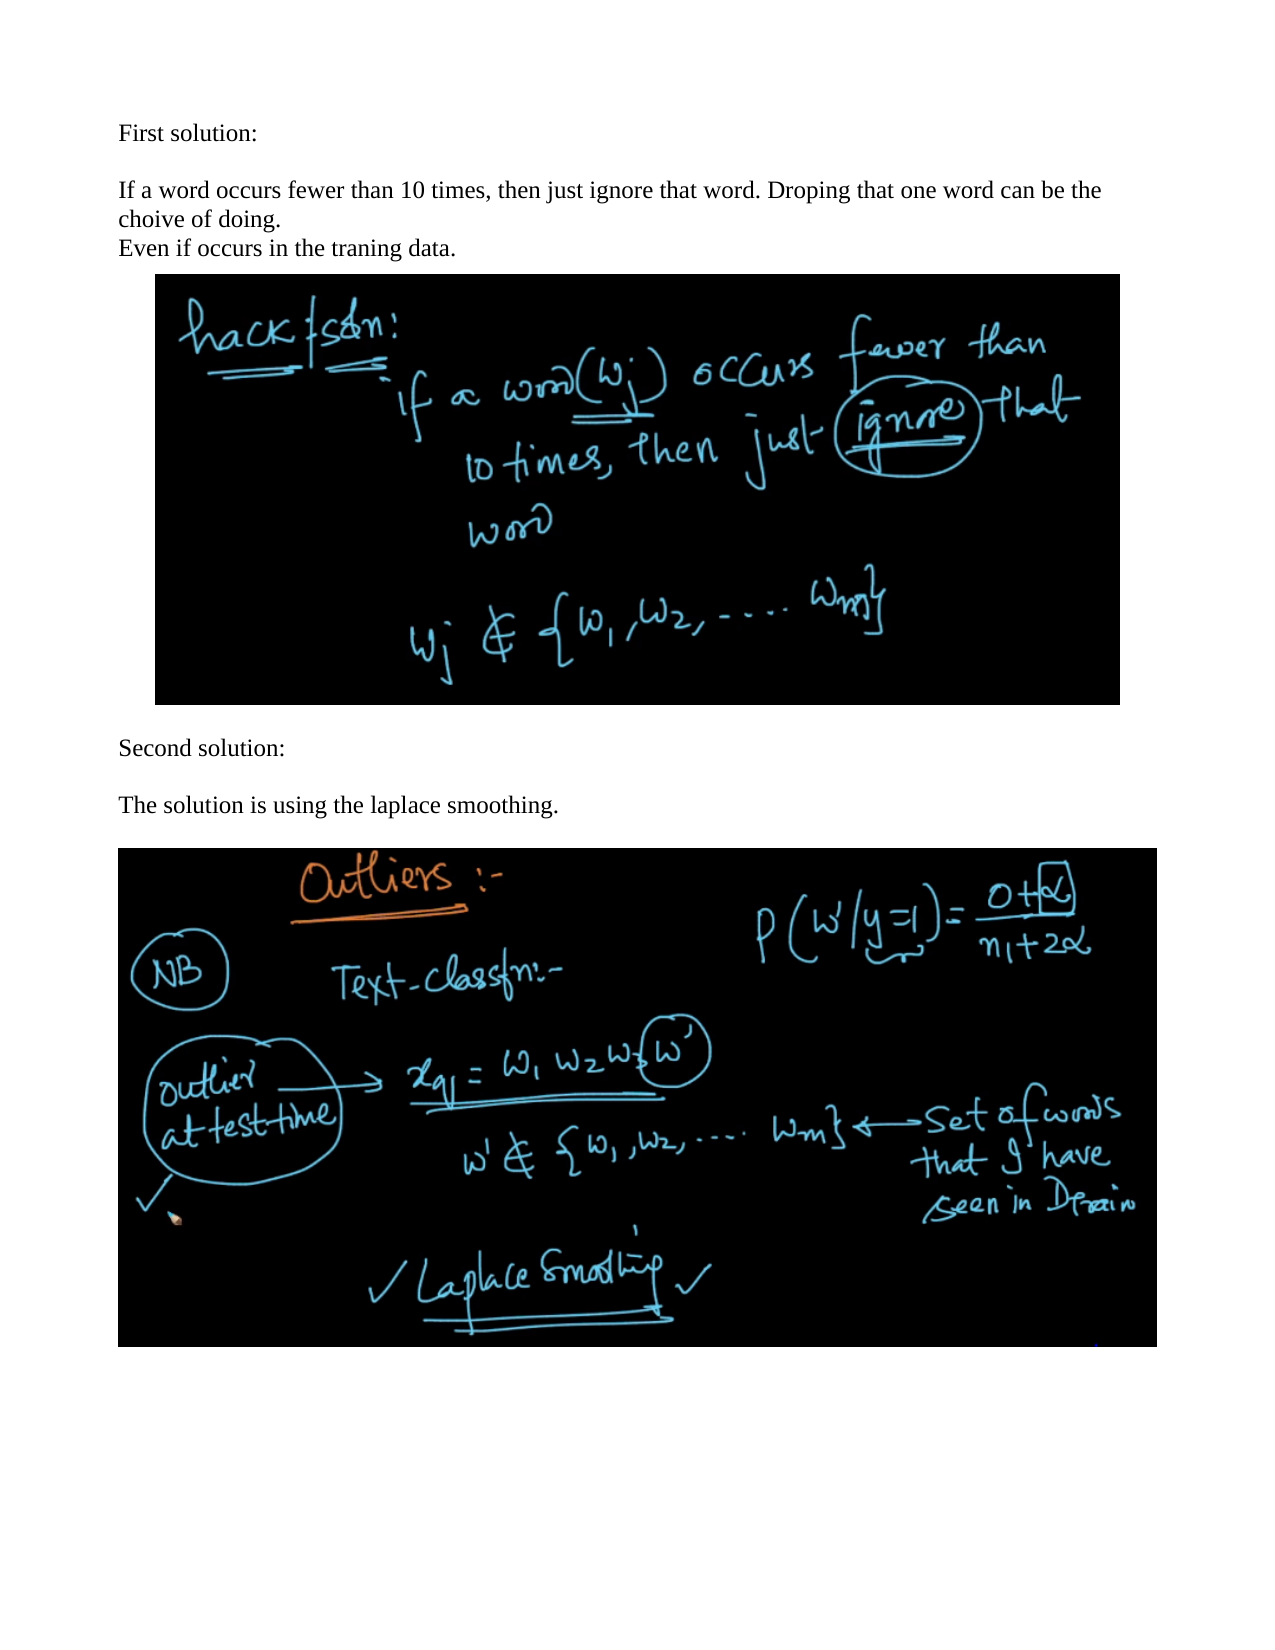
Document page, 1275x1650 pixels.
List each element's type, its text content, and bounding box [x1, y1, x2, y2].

text Even if occurs in the traning data. [118, 233, 1157, 262]
text If a word occurs fewer than 10 times, then just ignore that word. Droping that one word can be the choive of doing. [118, 176, 1157, 233]
picture [118, 848, 1157, 1347]
text The solution is using the laplace smoothing. [118, 791, 1157, 819]
picture [155, 274, 1120, 705]
text Second solution: [118, 733, 1157, 762]
text First solution: [118, 118, 1157, 147]
